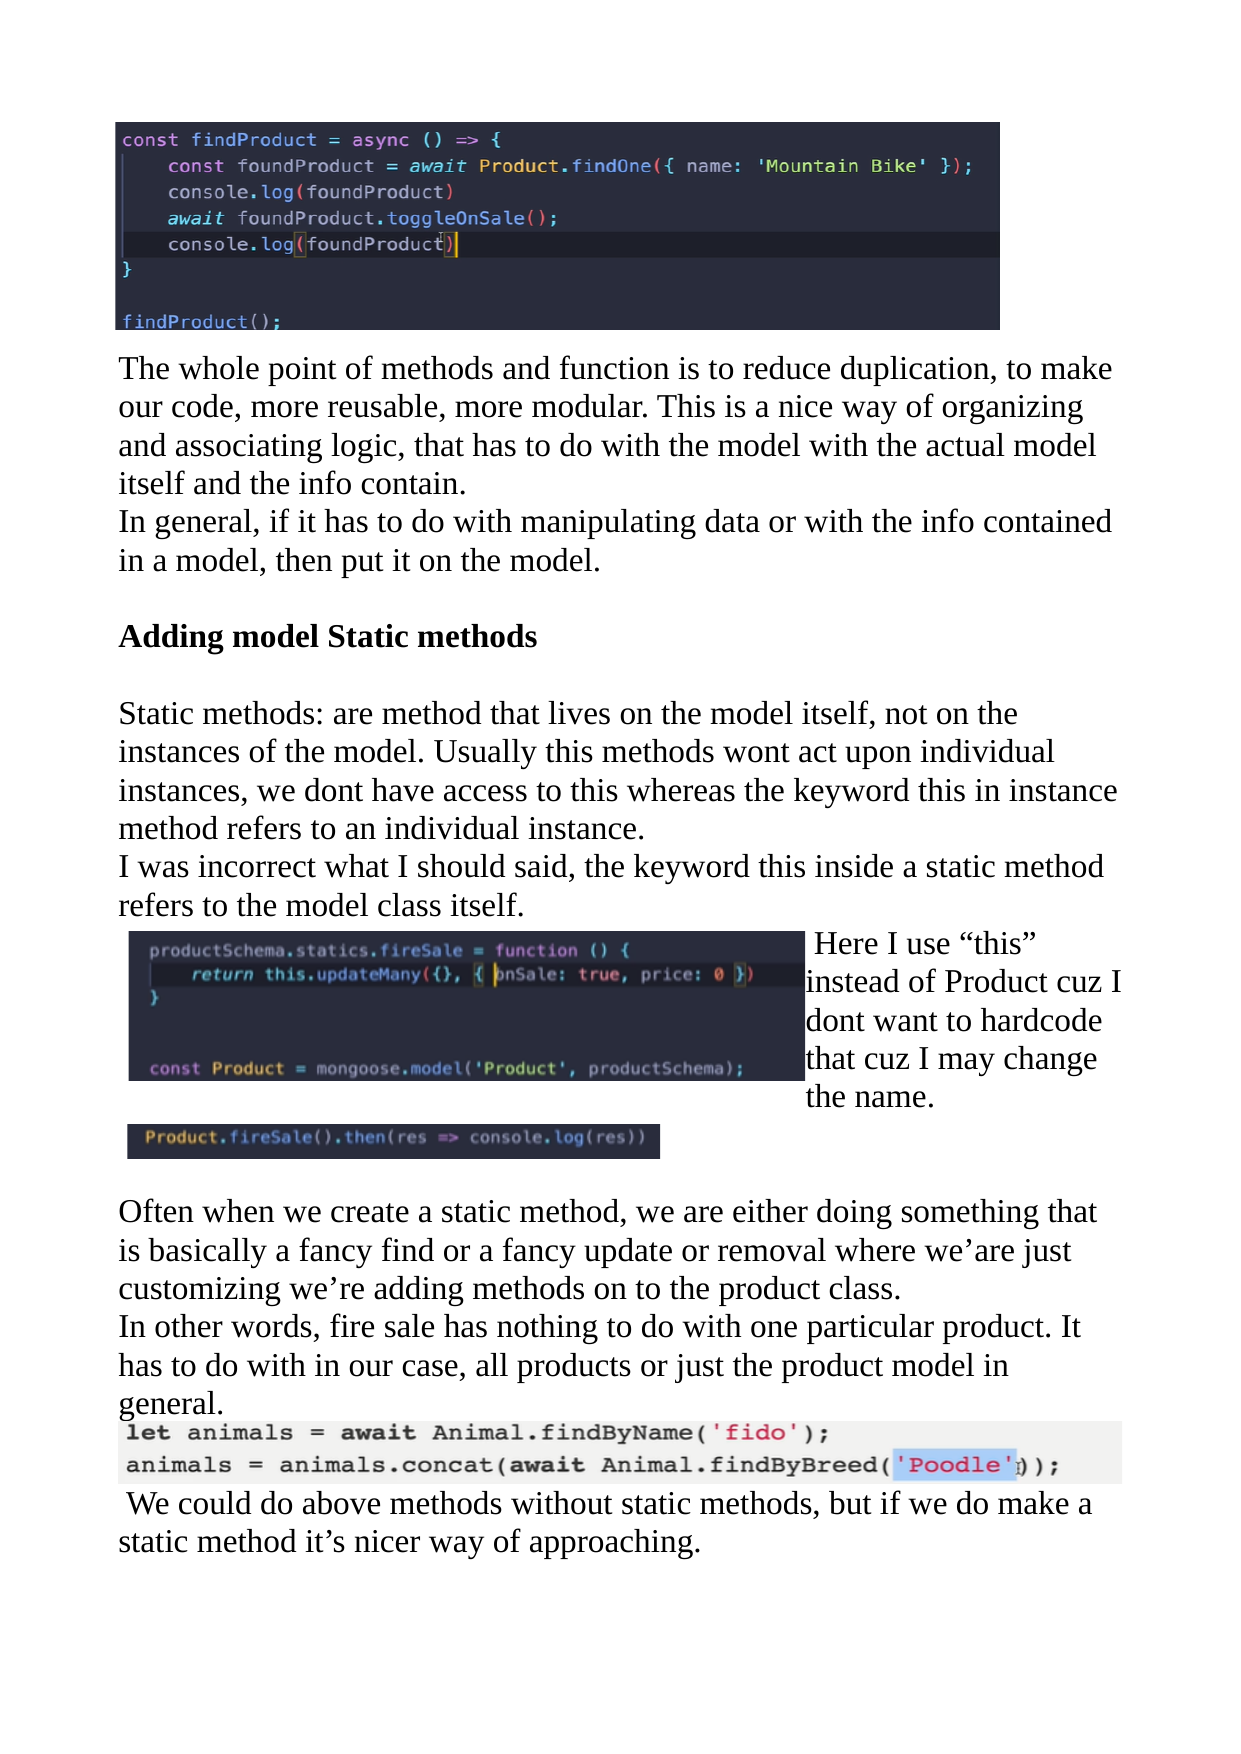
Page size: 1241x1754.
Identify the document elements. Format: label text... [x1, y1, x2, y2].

text Static methods: are method that lives on the model itself, not on the instances of the model. Usually this methods wont act upon individual instances, we dont have access to this whereas the keyword this in instance method refers to an individual instance. [118, 693, 1122, 846]
text The whole point of methods and function is to reduce duplication, to make our code, more reusable, more modular. This is a nice way of organizing and associating logic, that has to do with the model with the actual model itself and the info contain. [118, 348, 1122, 501]
text Here I use “this” instead of Product cuz I dont want to hardcode that cuz I may change the name. [118, 923, 1122, 1115]
picture [128, 931, 806, 1081]
text We could do above methods without static methods, but if we do make a static method it’s nicer way of approaching. [118, 1484, 1122, 1560]
text I was incorrect what I should said, the keyword this inside a static method refers to the model class itself. [118, 846, 1122, 923]
text Adding model Static methods [118, 616, 1122, 655]
picture [115, 122, 1000, 330]
picture [127, 1124, 661, 1159]
picture [118, 1421, 1123, 1484]
text In general, if it has to do with manipulating data or with the info contained in a model, then put it on the model. [118, 501, 1122, 578]
text Often when we create a static method, we are either doing something that is basically a fancy find or a fancy update or removal where we’are just customizing we’re adding methods on to the product class. [118, 1191, 1122, 1306]
text In other words, fire sale has nothing to do with one particular product. It has to do with in our case, all products or just the product model in general. [118, 1306, 1122, 1421]
